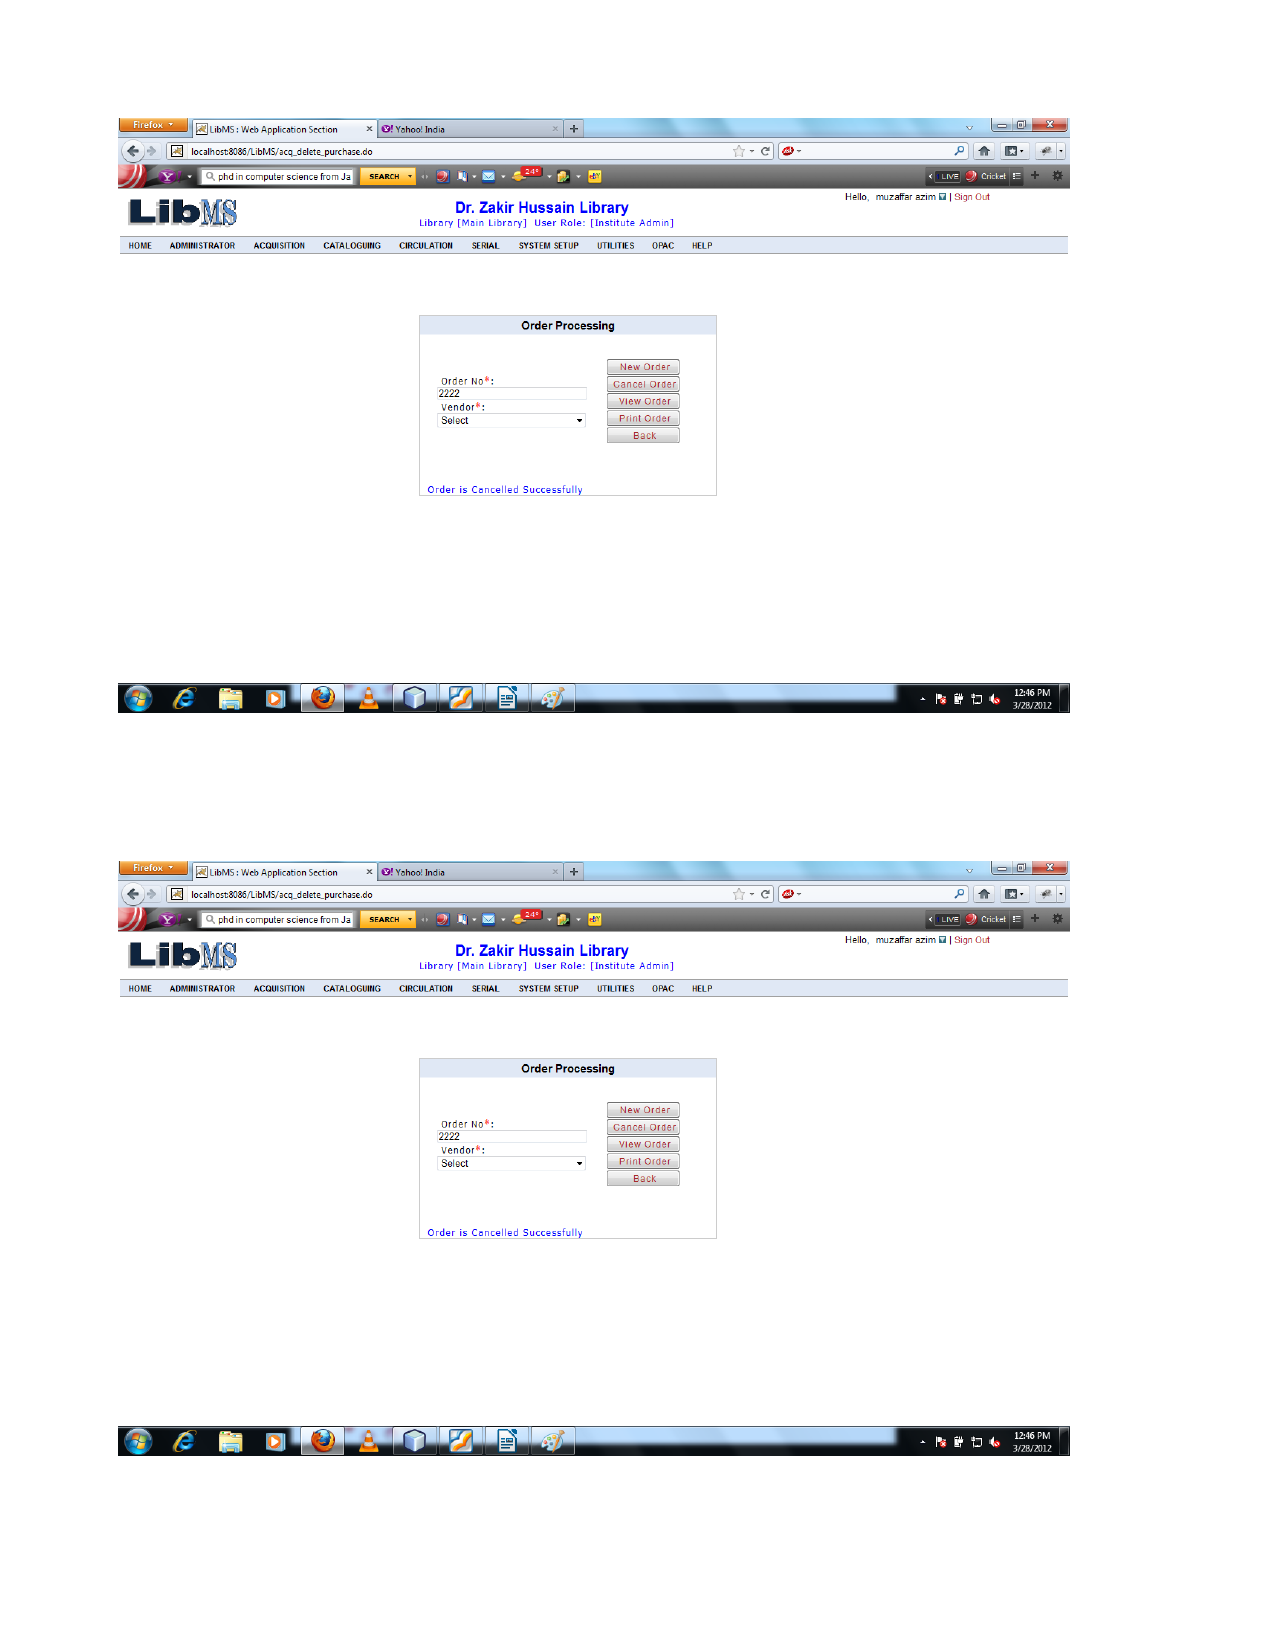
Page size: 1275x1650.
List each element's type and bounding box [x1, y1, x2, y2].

picture [118, 861, 1157, 1512]
picture [118, 118, 1157, 769]
